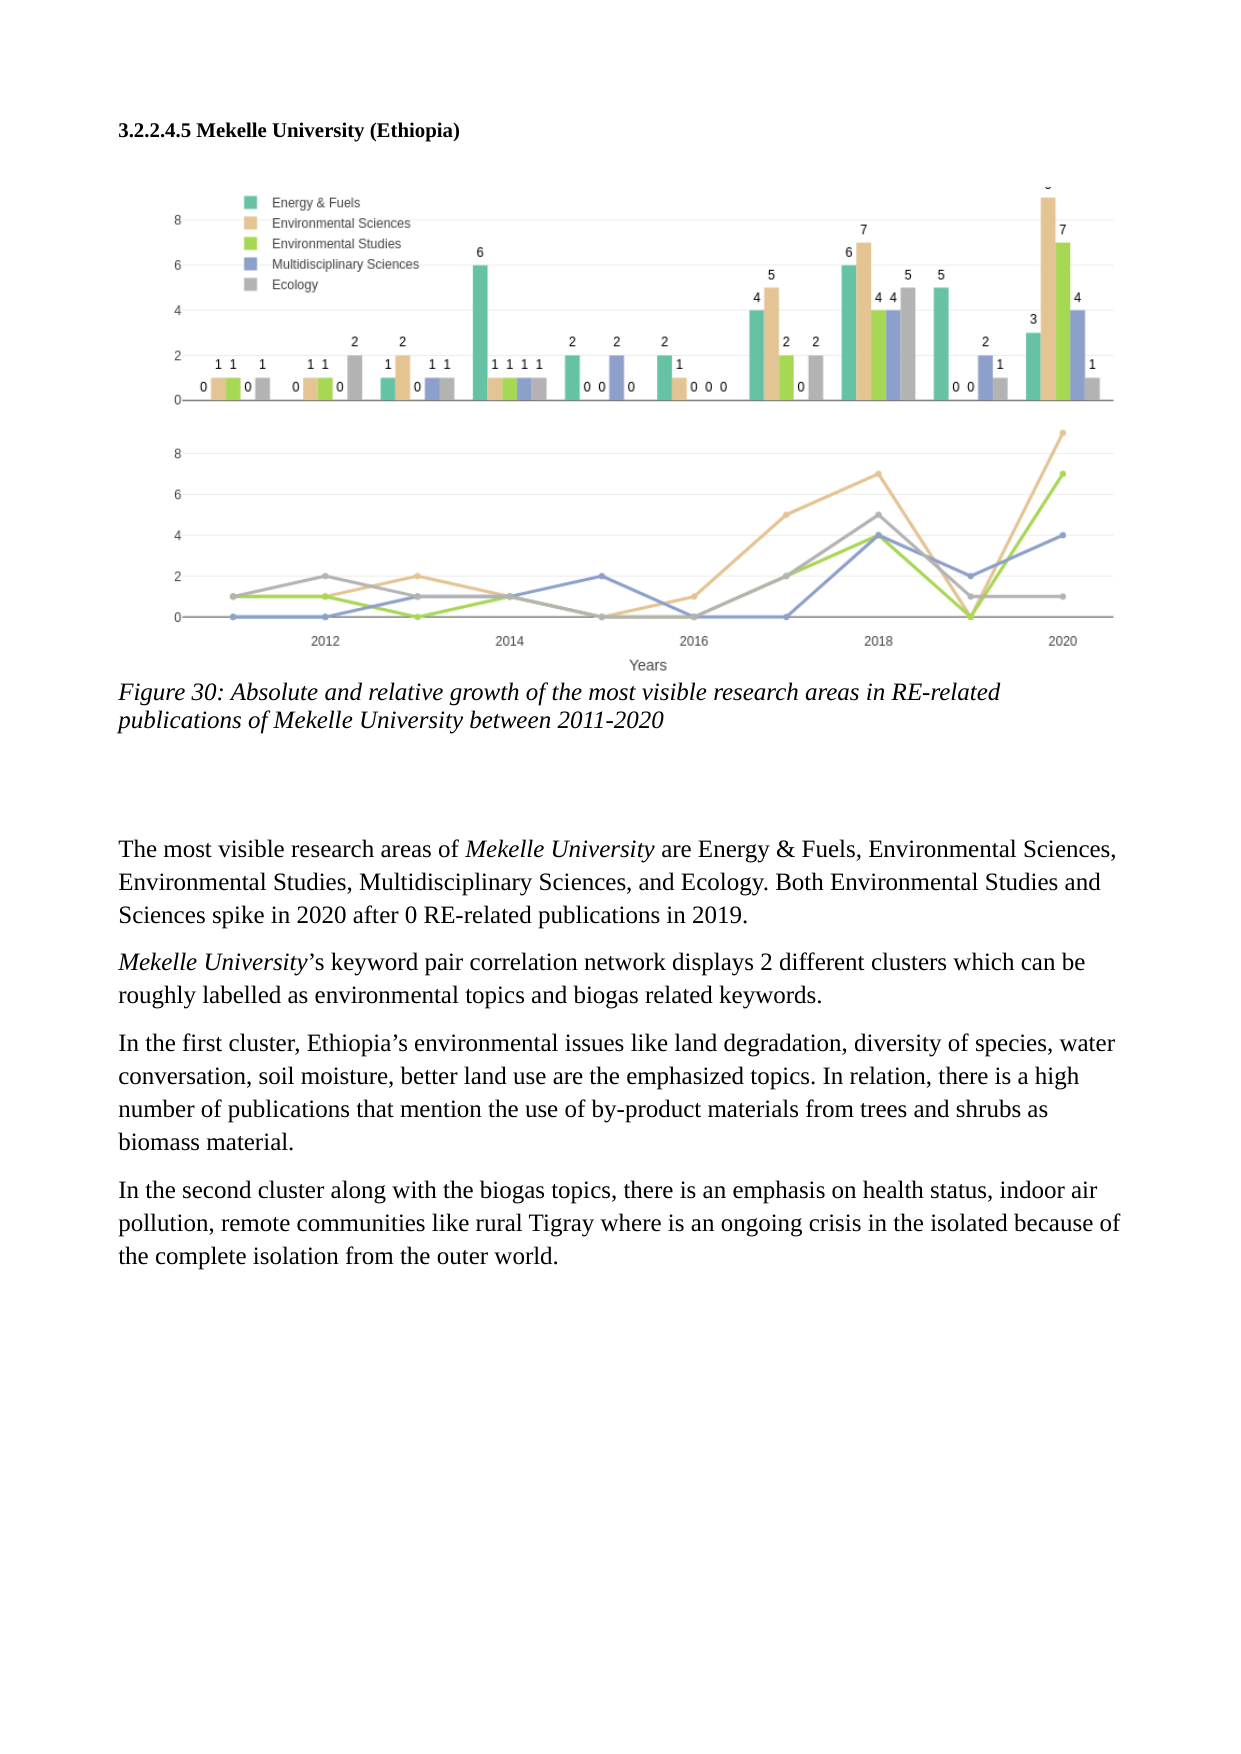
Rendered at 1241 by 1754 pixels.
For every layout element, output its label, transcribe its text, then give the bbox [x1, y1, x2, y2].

text In the second cluster along with the biogas topics, there is an emphasis on health status, indoor air pollution, remote communities like rural Tigray where is an ongoing crisis in the isolated because of the complete isolation from the outer world. [118, 1175, 1122, 1269]
text Mekelle University’s keyword pair correlation network displays 2 different clusters which can be roughly labelled as environmental topics and biogas related keywords. [118, 947, 1122, 1009]
picture [118, 161, 1123, 677]
text The most visible research areas of Mekelle University are Energy & Fuels, Environmental Sciences, Environmental Studies, Multidisciplinary Sciences, and Ecology. Both Environmental Studies and Sciences spike in 2020 after 0 RE-related publications in 2019. [118, 834, 1122, 929]
text In the first cluster, Ethiopia’s environmental issues like land degradation, diversity of species, water conversation, soil moisture, better land use are the emphasized topics. In relation, there is a high number of publications that mention the use of by-product materials from trees and shrubs as biomass material. [118, 1028, 1122, 1156]
text Figure 30: Absolute and relative growth of the most visible research areas in RE-related publications of Mekelle University between 2011-2020 [118, 677, 1122, 734]
subtitle 3.2.2.4.5 Mekelle University (Ethiopia) [118, 118, 1122, 142]
